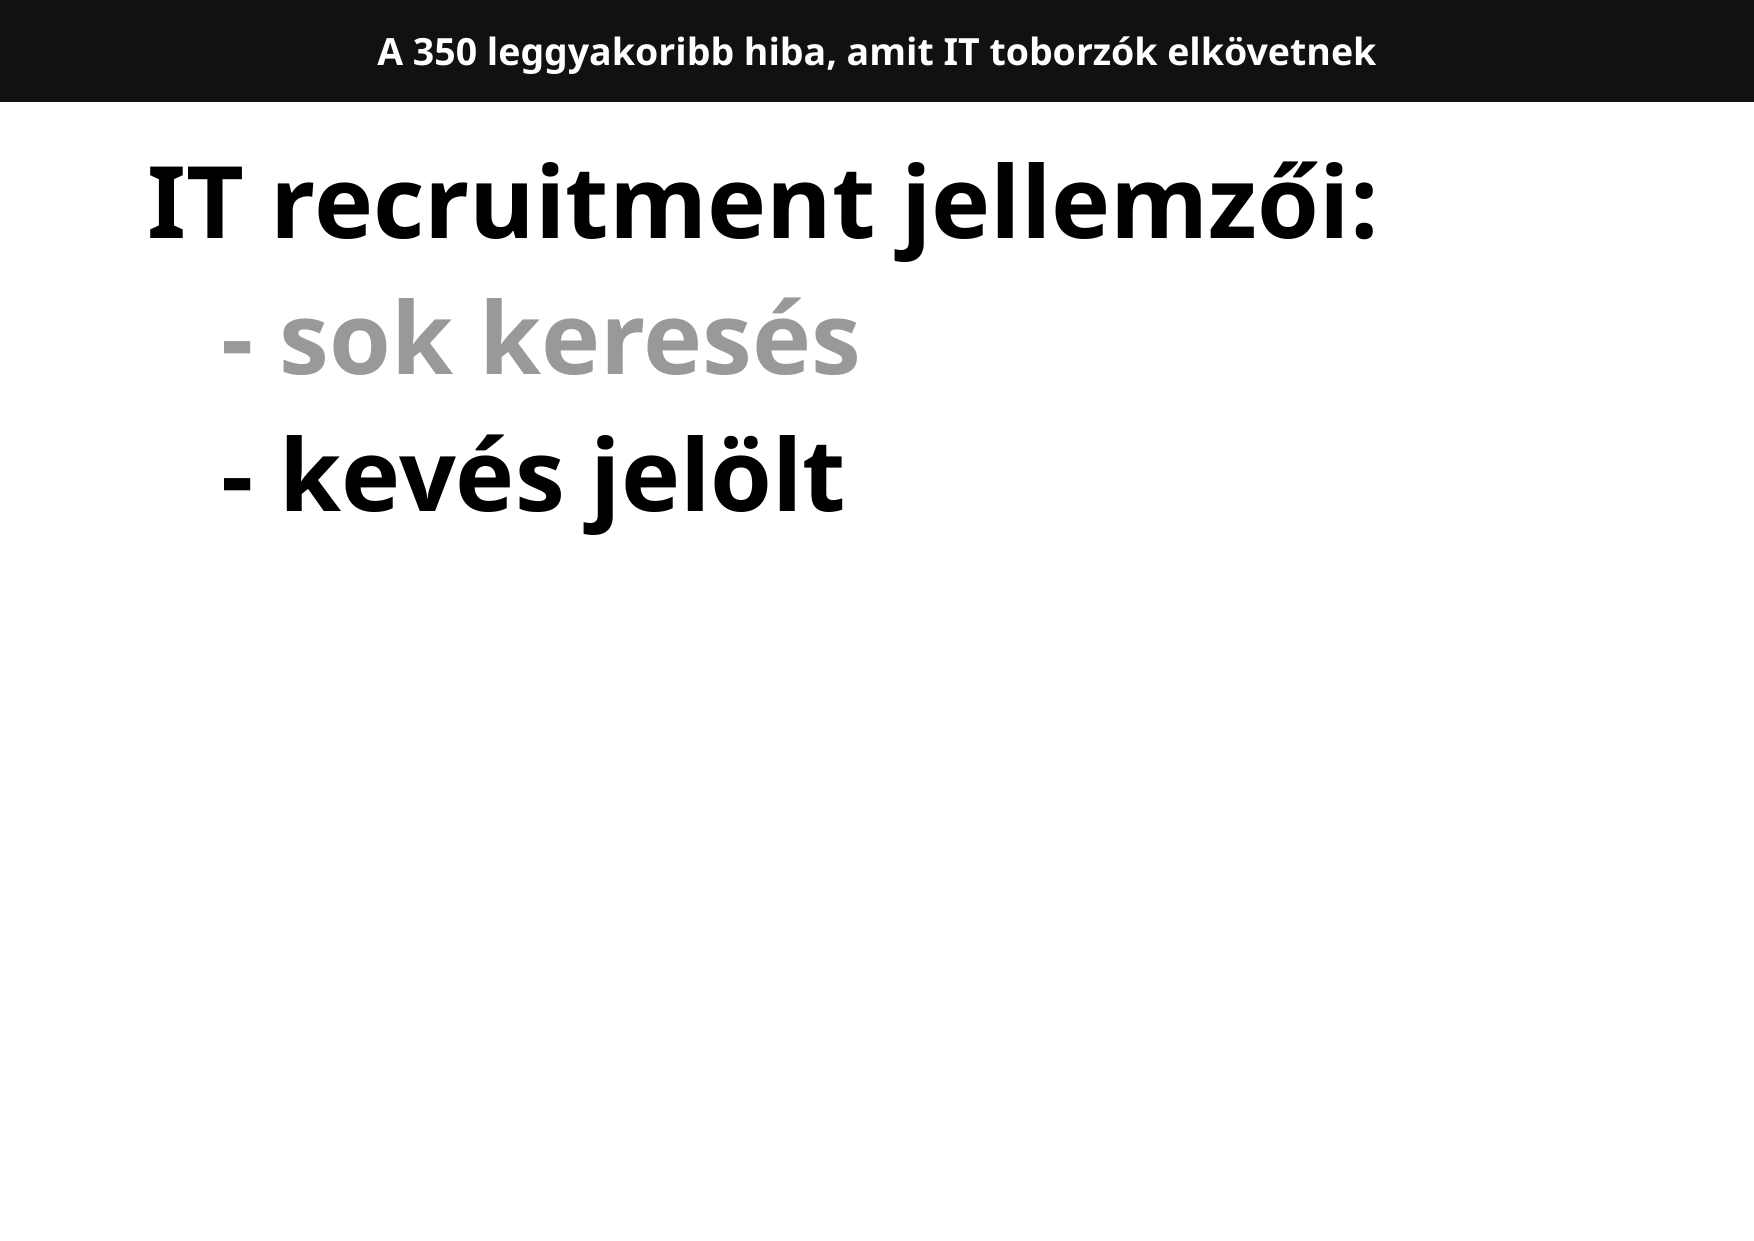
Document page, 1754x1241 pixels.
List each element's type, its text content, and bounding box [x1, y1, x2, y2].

text - kevés jelölt [0, 404, 1754, 540]
text - sok keresés [0, 268, 1754, 404]
text IT recruitment jellemzői: [0, 132, 1754, 268]
